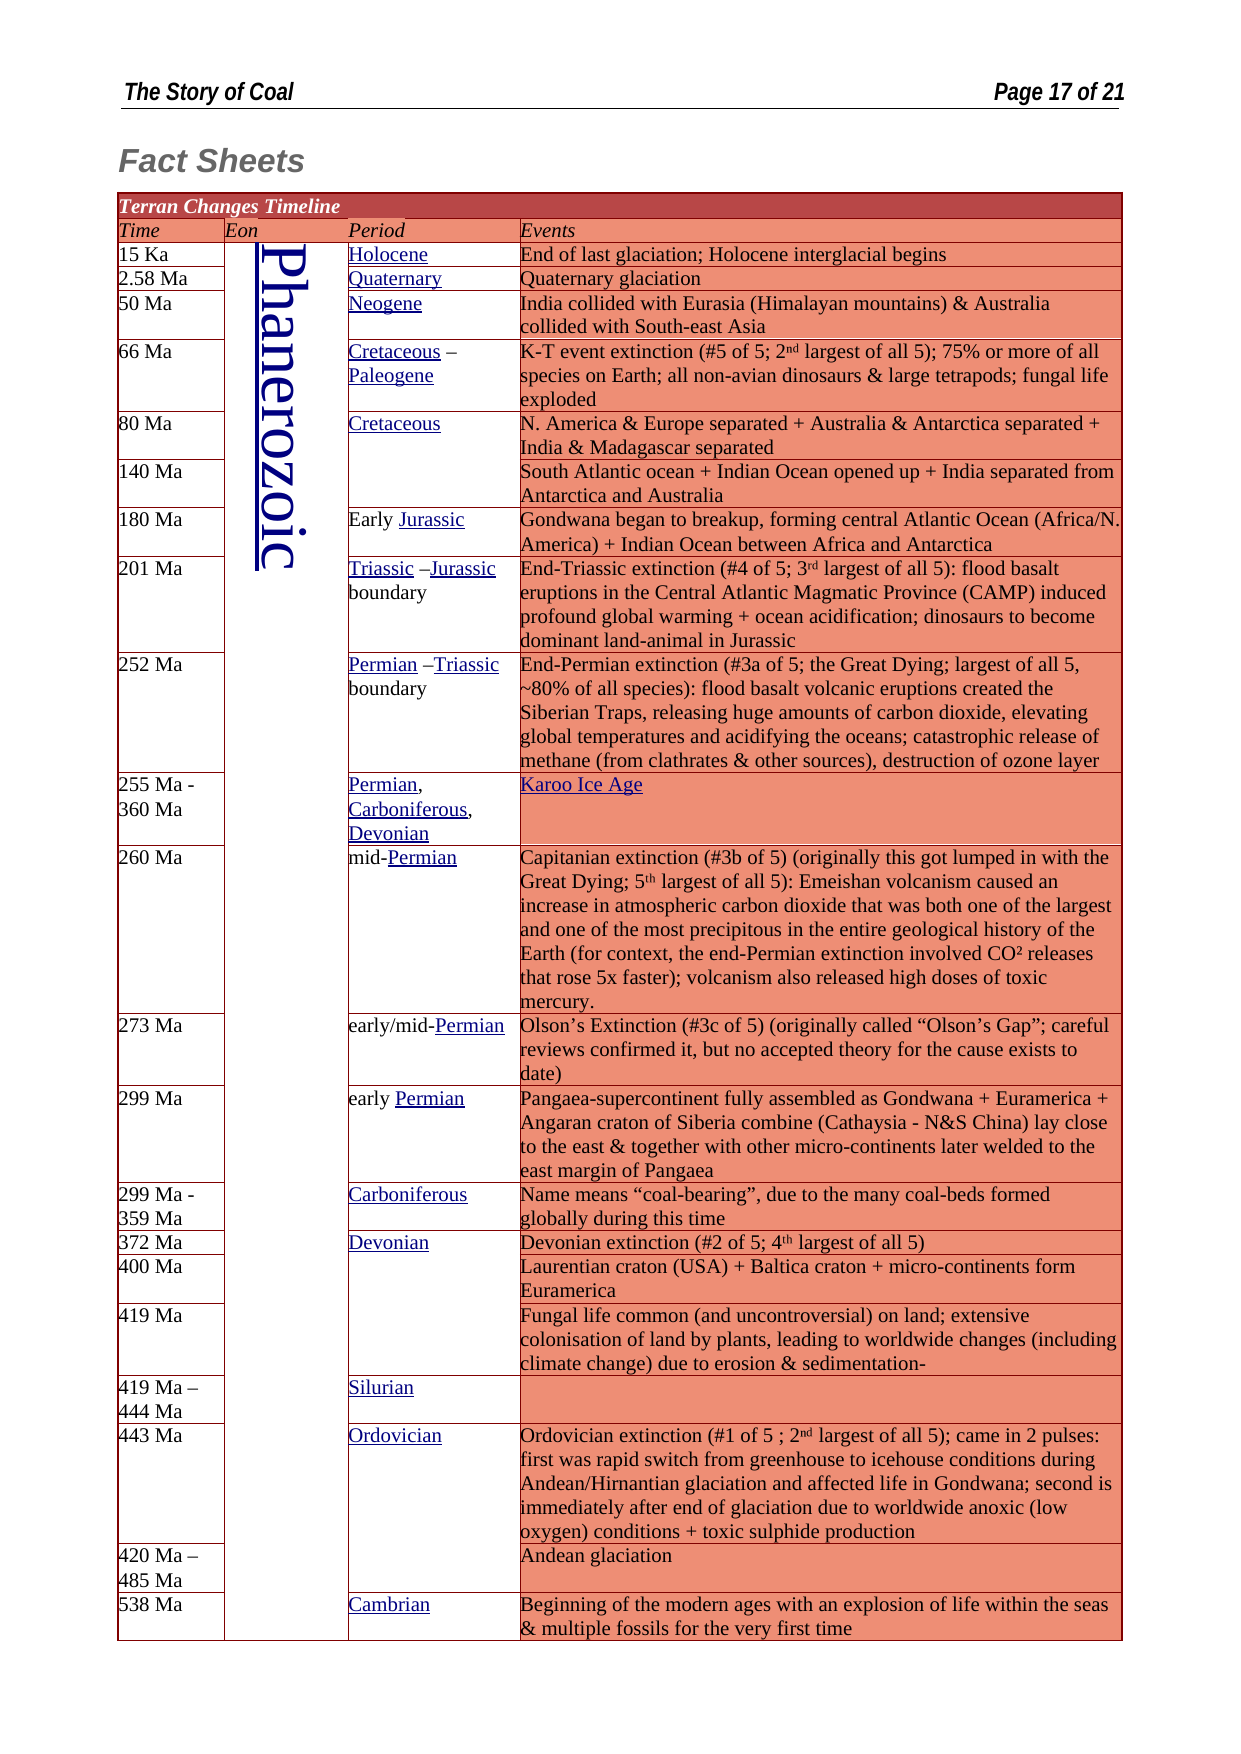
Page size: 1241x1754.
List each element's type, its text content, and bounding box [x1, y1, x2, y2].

table_cell 260 Ma [119, 846, 224, 1013]
table_cell Holocene [349, 243, 520, 266]
table_cell Ordovician [349, 1424, 520, 1592]
table_cell Cretaceous [349, 412, 520, 507]
table_cell 299 Ma [119, 1086, 224, 1182]
table_cell 419 Ma [119, 1304, 224, 1375]
table_cell Permian –Triassic boundary [349, 653, 520, 772]
table_cell 180 Ma [119, 508, 224, 556]
table_cell 80 Ma [119, 412, 224, 459]
table_cell Silurian [349, 1376, 520, 1423]
table_cell 255 Ma - 360 Ma [119, 773, 224, 844]
table_cell Phanerozoic [225, 243, 348, 1640]
table_cell Early Jurassic [349, 508, 520, 556]
table_cell Carboniferous [349, 1183, 520, 1230]
table_cell 201 Ma [119, 557, 224, 652]
table_cell 299 Ma - 359 Ma [119, 1183, 224, 1230]
table_cell Andean glaciation [521, 1567, 1121, 1592]
table_cell Cambrian [349, 1593, 520, 1640]
table_cell 50 Ma [119, 291, 224, 338]
table_header Terran Changes Timeline [119, 194, 1121, 218]
table_cell early/mid-Permian [349, 1014, 520, 1085]
table_cell 538 Ma [119, 1593, 224, 1640]
table_cell 420 Ma – 485 Ma [119, 1544, 224, 1592]
table_cell 15 Ka [119, 243, 224, 266]
table_cell 273 Ma [119, 1014, 224, 1085]
table_cell early Permian [349, 1086, 520, 1182]
table_cell Cretaceous –Paleogene [349, 340, 520, 411]
table_cell 400 Ma [119, 1255, 224, 1302]
table_cell Karoo Ice Age [521, 796, 1121, 844]
table_cell 252 Ma [119, 653, 224, 772]
table_cell [521, 1399, 1121, 1423]
table_cell 419 Ma – 444 Ma [119, 1376, 224, 1423]
table_cell Permian, Carboniferous, Devonian [349, 773, 520, 844]
table_cell Triassic –Jurassic boundary [349, 557, 520, 652]
table_cell Neogene [349, 291, 520, 338]
table_cell Quaternary [349, 267, 520, 290]
table_cell 443 Ma [119, 1424, 224, 1543]
table_cell 66 Ma [119, 340, 224, 411]
table_cell mid-Permian [349, 846, 520, 1013]
table_cell Devonian [349, 1231, 520, 1375]
subtitle Fact Sheets [118, 141, 1122, 179]
table_cell 140 Ma [119, 460, 224, 507]
table_cell 372 Ma [119, 1231, 224, 1254]
table_cell 2.58 Ma [119, 267, 224, 290]
